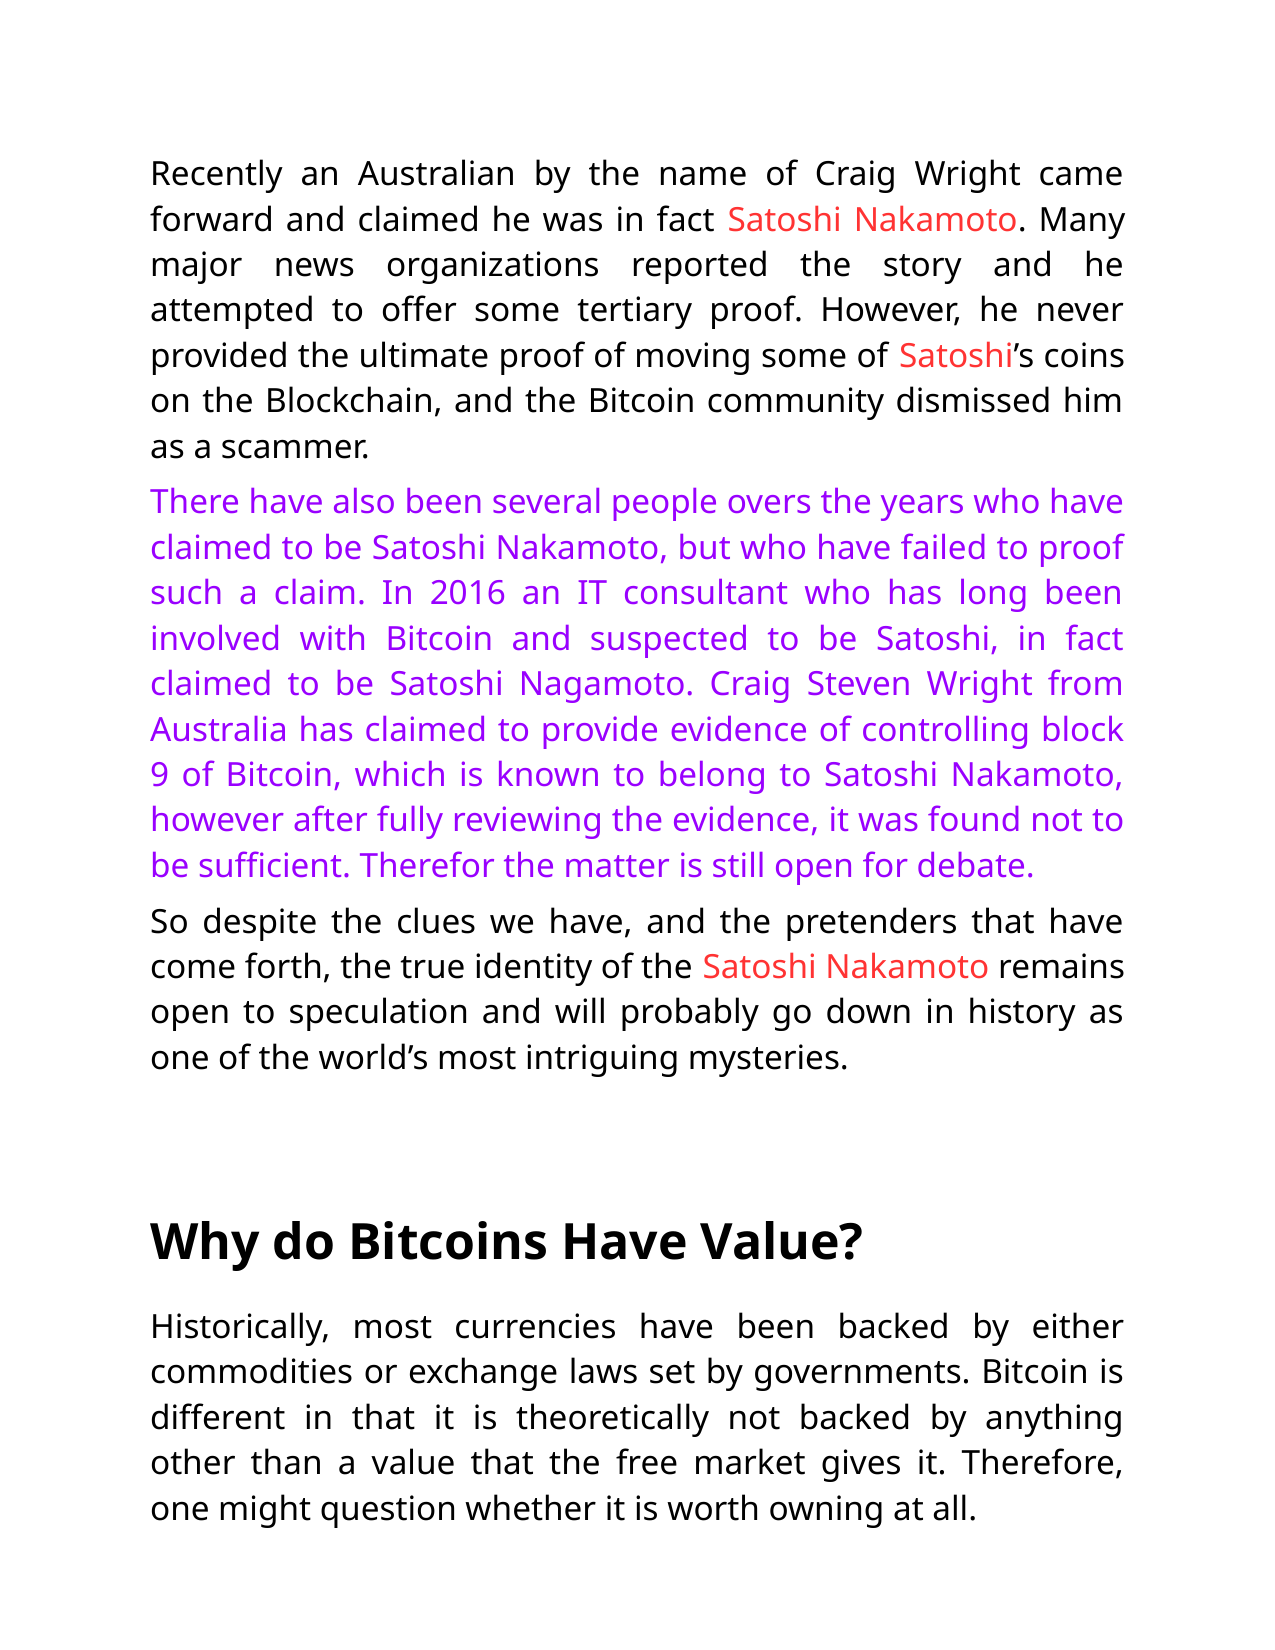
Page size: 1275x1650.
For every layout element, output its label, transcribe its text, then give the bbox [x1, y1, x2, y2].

subtitle Why do Bitcoins Have Value? [150, 1206, 1125, 1274]
text Recently an Australian by the name of Craig Wright came forward and claimed he was in fact Satoshi Nakamoto. Many major news organizations reported the story and he attempted to offer some tertiary proof. However, he never provided the ultimate proof of moving some of Satoshi’s coins on the Blockchain, and the Bitcoin community dismissed him as a scammer. [150, 150, 1125, 468]
text So despite the clues we have, and the pretenders that have come forth, the true identity of the Satoshi Nakamoto remains open to speculation and will probably go down in history as one of the world’s most intriguing mysteries. [150, 897, 1125, 1079]
text There have also been several people overs the years who have claimed to be Satoshi Nakamoto, but who have failed to proof such a claim. In 2016 an IT consultant who has long been involved with Bitcoin and suspected to be Satoshi, in fact claimed to be Satoshi Nagamoto. Craig Steven Wright from Australia has claimed to provide evidence of controlling block 9 of Bitcoin, which is known to belong to Satoshi Nakamoto, however after fully reviewing the evidence, it was found not to be sufficient. Therefor the matter is still open for debate. [150, 478, 1125, 887]
text Historically, most currencies have been backed by either commodities or exchange laws set by governments. Bitcoin is different in that it is theoretically not backed by anything other than a value that the free market gives it. Therefore, one might question whether it is worth owning at all. [150, 1303, 1125, 1530]
